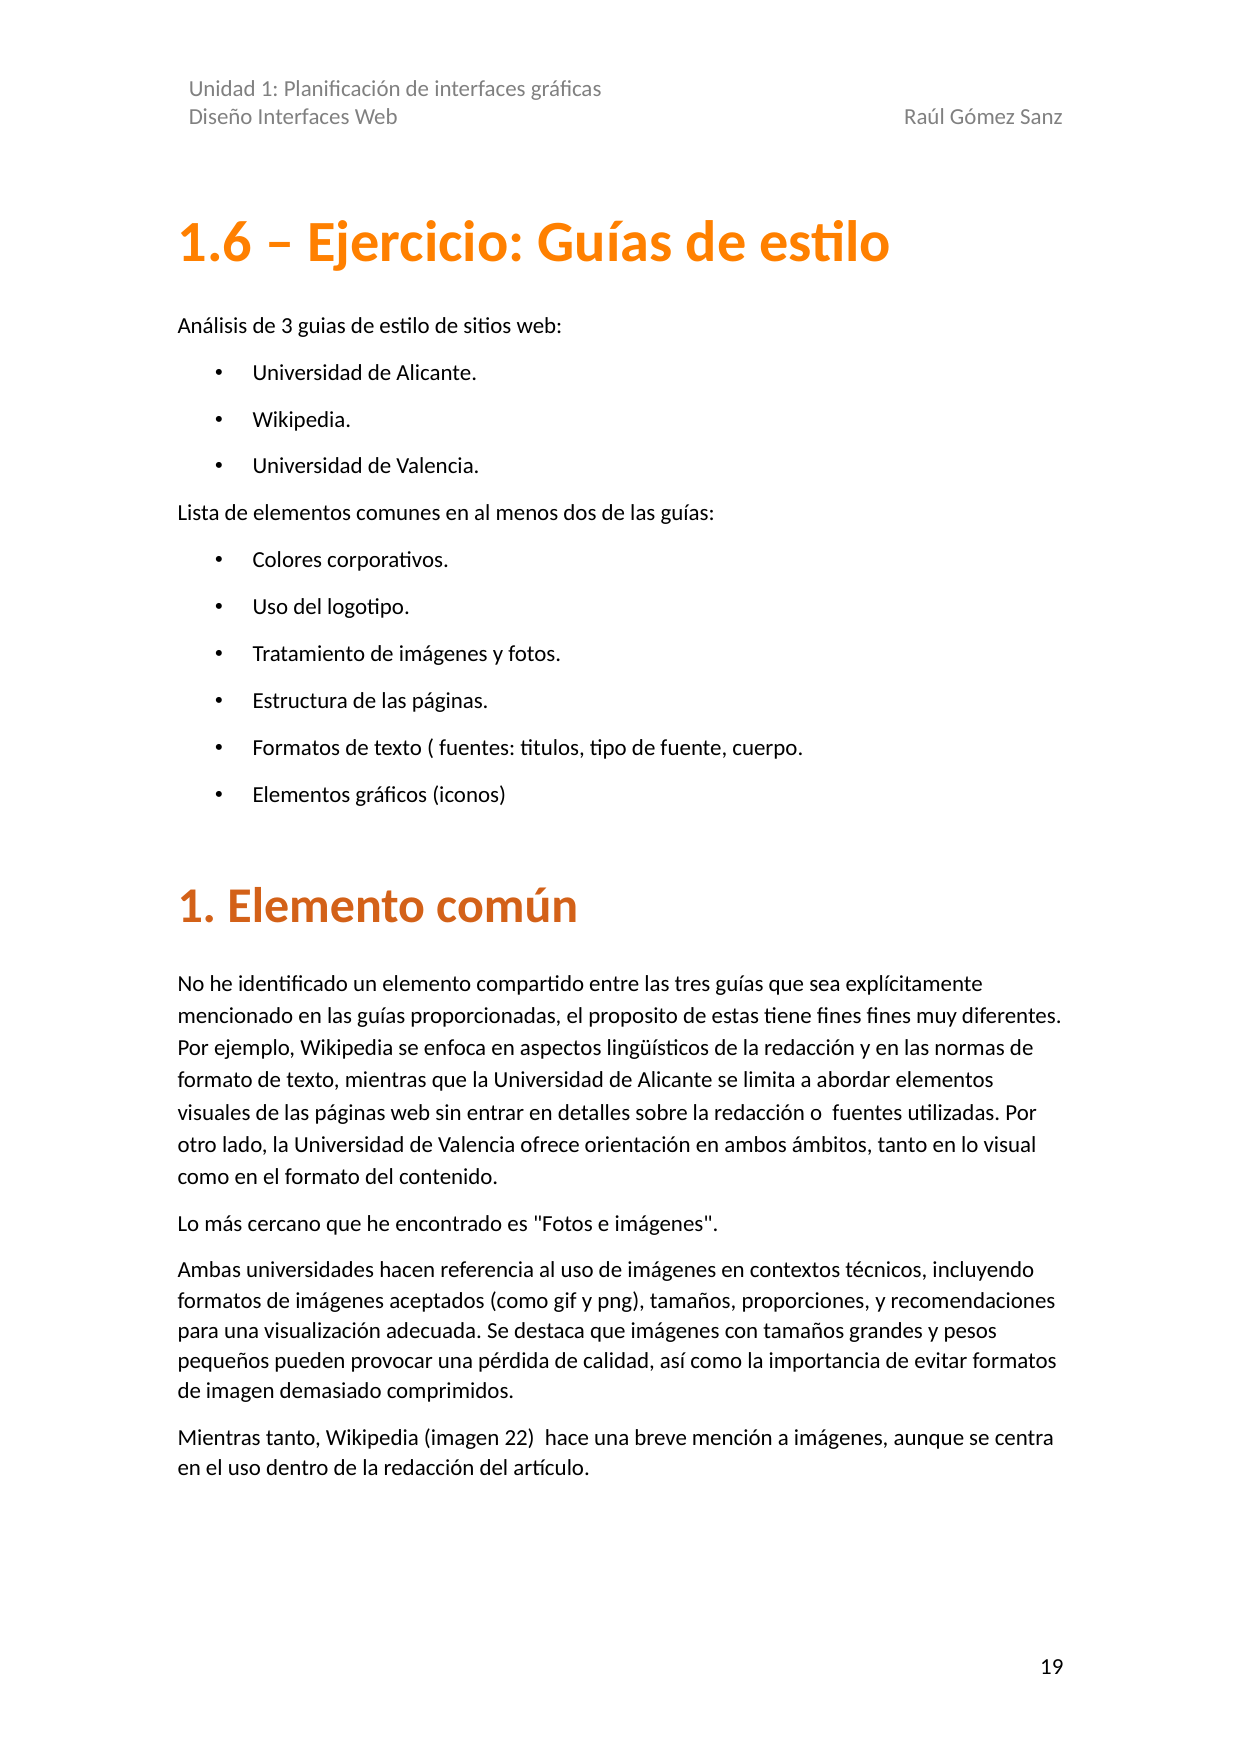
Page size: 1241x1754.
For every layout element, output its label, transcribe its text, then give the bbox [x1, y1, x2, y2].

list Universidad de Valencia. [215, 452, 1063, 480]
text Lista de elementos comunes en al menos dos de las guías: [177, 498, 1063, 527]
list Colores corporativos. [215, 545, 1063, 573]
subtitle 1. Elemento común [177, 873, 1063, 934]
text Análisis de 3 guias de estilo de sitios web: [177, 311, 1063, 339]
list Estructura de las páginas. [215, 686, 1063, 714]
subtitle 1.6 – Ejercicio: Guías de estilo [177, 205, 1063, 276]
list Uso del logotipo. [215, 592, 1063, 620]
text Ambas universidades hacen referencia al uso de imágenes en contextos técnicos, incluyendo formatos de imágenes aceptados (como gif y png), tamaños, proporciones, y recomendaciones para una visualización adecuada. Se destaca que imágenes con tamaños grandes y pesos pequeños pueden provocar una pérdida de calidad, así como la importancia de evitar formatos de imagen demasiado comprimidos. [177, 1256, 1063, 1404]
text Lo más cercano que he encontrado es "Fotos e imágenes". [177, 1209, 1063, 1237]
list Elementos gráficos (iconos) [215, 780, 1063, 808]
text No he identificado un elemento compartido entre las tres guías que sea explícitamente mencionado en las guías proporcionadas, el proposito de estas tiene fines fines muy diferentes. Por ejemplo, Wikipedia se enfoca en aspectos lingüísticos de la redacción y en las normas de formato de texto, mientras que la Universidad de Alicante se limita a abordar elementos visuales de las páginas web sin entrar en detalles sobre la redacción o fuentes utilizadas. Por otro lado, la Universidad de Valencia ofrece orientación en ambos ámbitos, tanto en lo visual como en el formato del contenido. [177, 969, 1063, 1190]
list Universidad de Alicante. [215, 358, 1063, 386]
list Wikipedia. [215, 405, 1063, 433]
text Mientras tanto, Wikipedia (imagen 22) hace una breve mención a imágenes, aunque se centra en el uso dentro de la redacción del artículo. [177, 1423, 1063, 1482]
list Formatos de texto ( fuentes: titulos, tipo de fuente, cuerpo. [215, 733, 1063, 761]
list Tratamiento de imágenes y fotos. [215, 639, 1063, 667]
